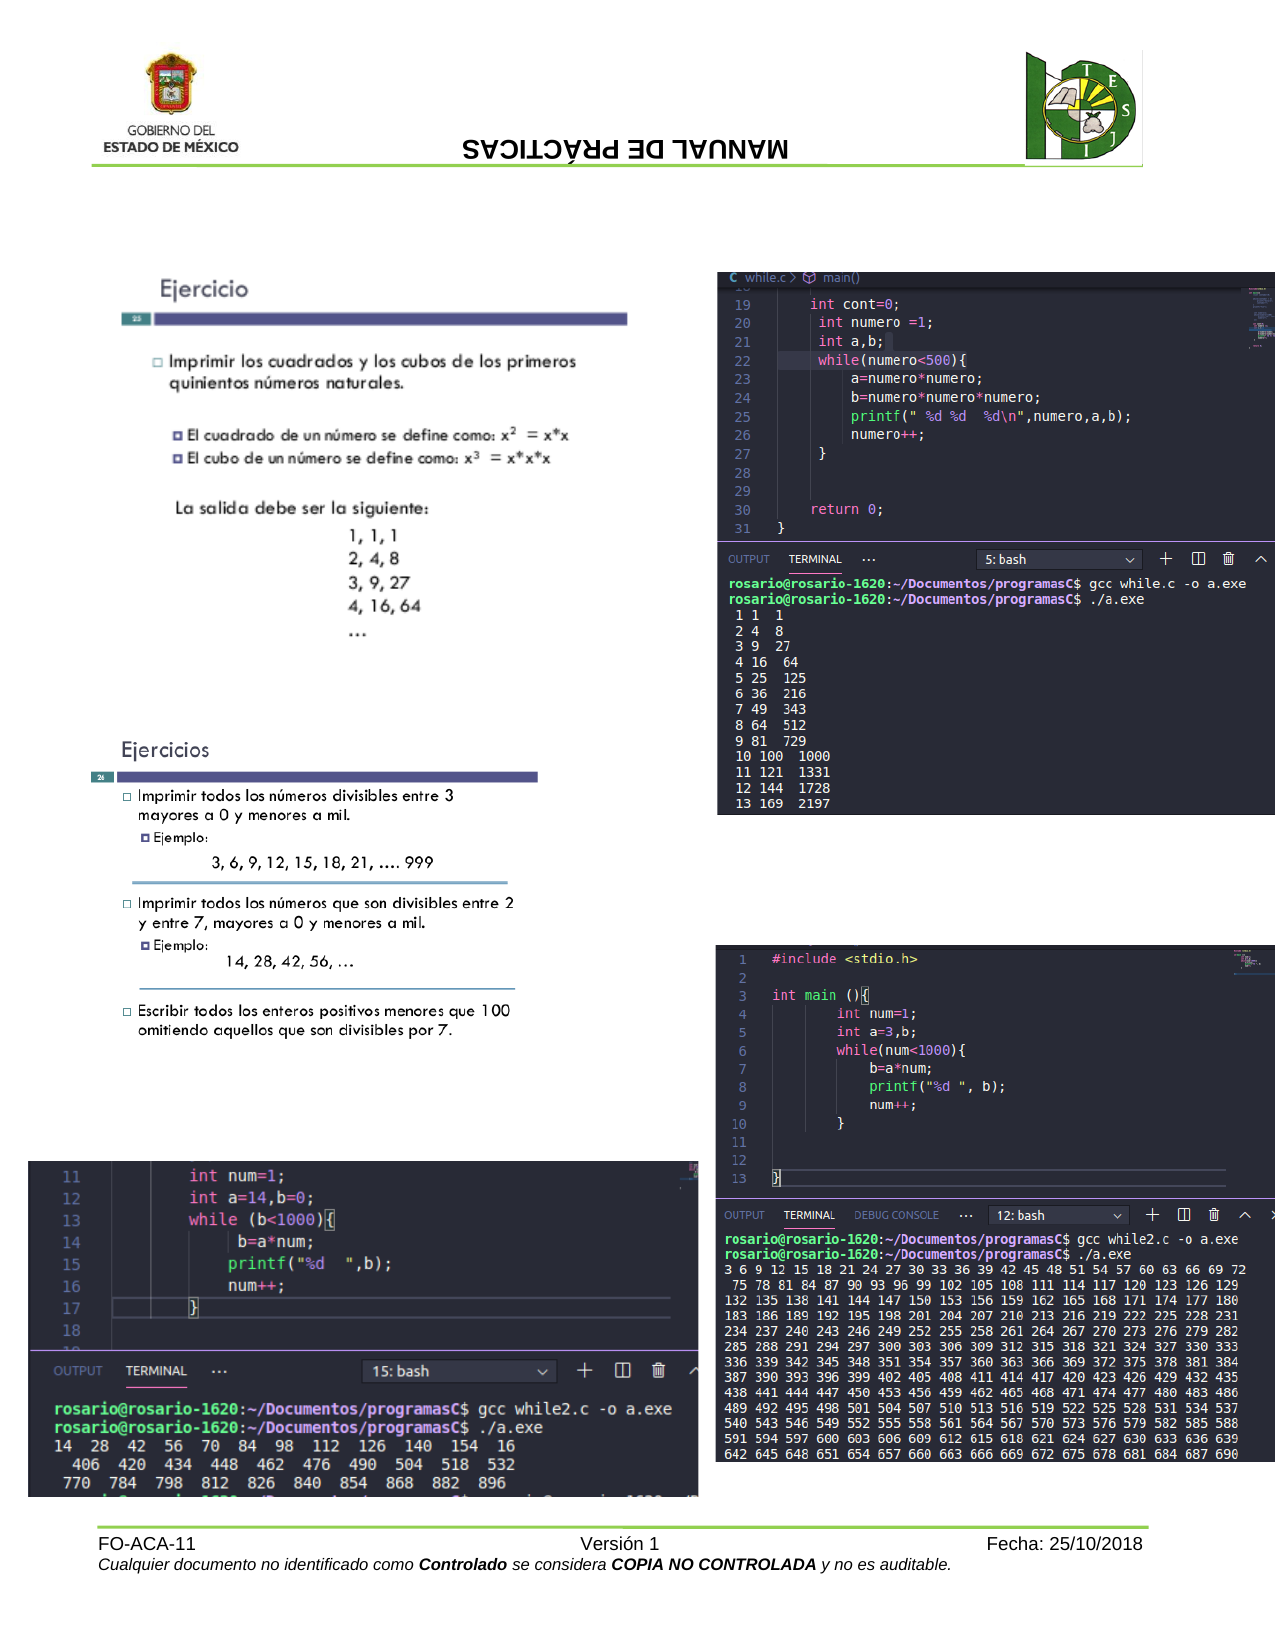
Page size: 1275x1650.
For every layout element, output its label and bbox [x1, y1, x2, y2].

picture [1024, 50, 1143, 166]
picture [562, 1161, 699, 1497]
picture [91, 724, 409, 1046]
picture [1175, 272, 1275, 815]
picture [101, 254, 316, 639]
picture [1205, 945, 1275, 1462]
picture [95, 42, 241, 161]
